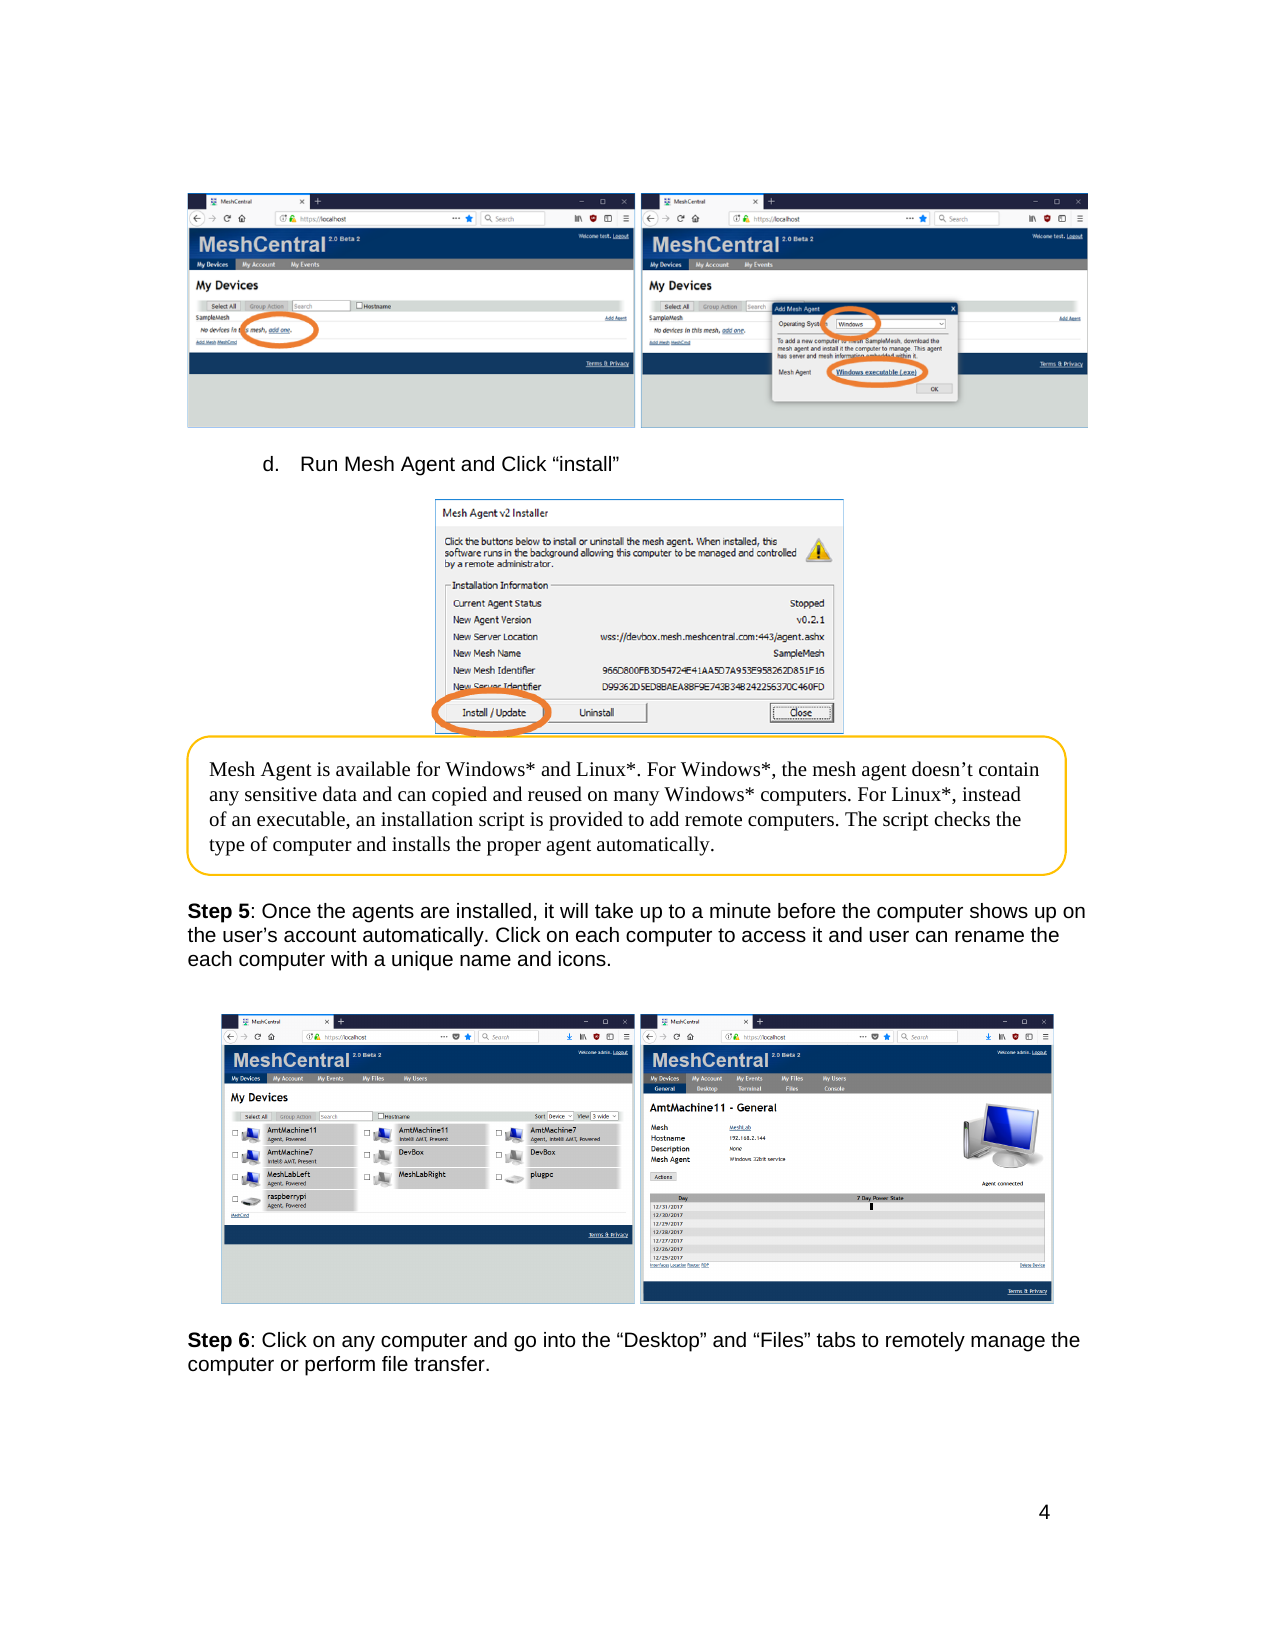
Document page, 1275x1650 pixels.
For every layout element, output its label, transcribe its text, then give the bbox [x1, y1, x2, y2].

list Run Mesh Agent and Click “install” [262, 451, 1087, 475]
text Step 5: Once the agents are installed, it will take up to a minute before the computer shows up on the user’s account automatically. Click on each computer to access it and user can rename the each computer with a unique name and icons. [187, 899, 1087, 971]
text Step 6: Click on any computer and go into the “Desktop” and “Files” tabs to remotely manage the computer or perform file transfer. [187, 1328, 1087, 1376]
